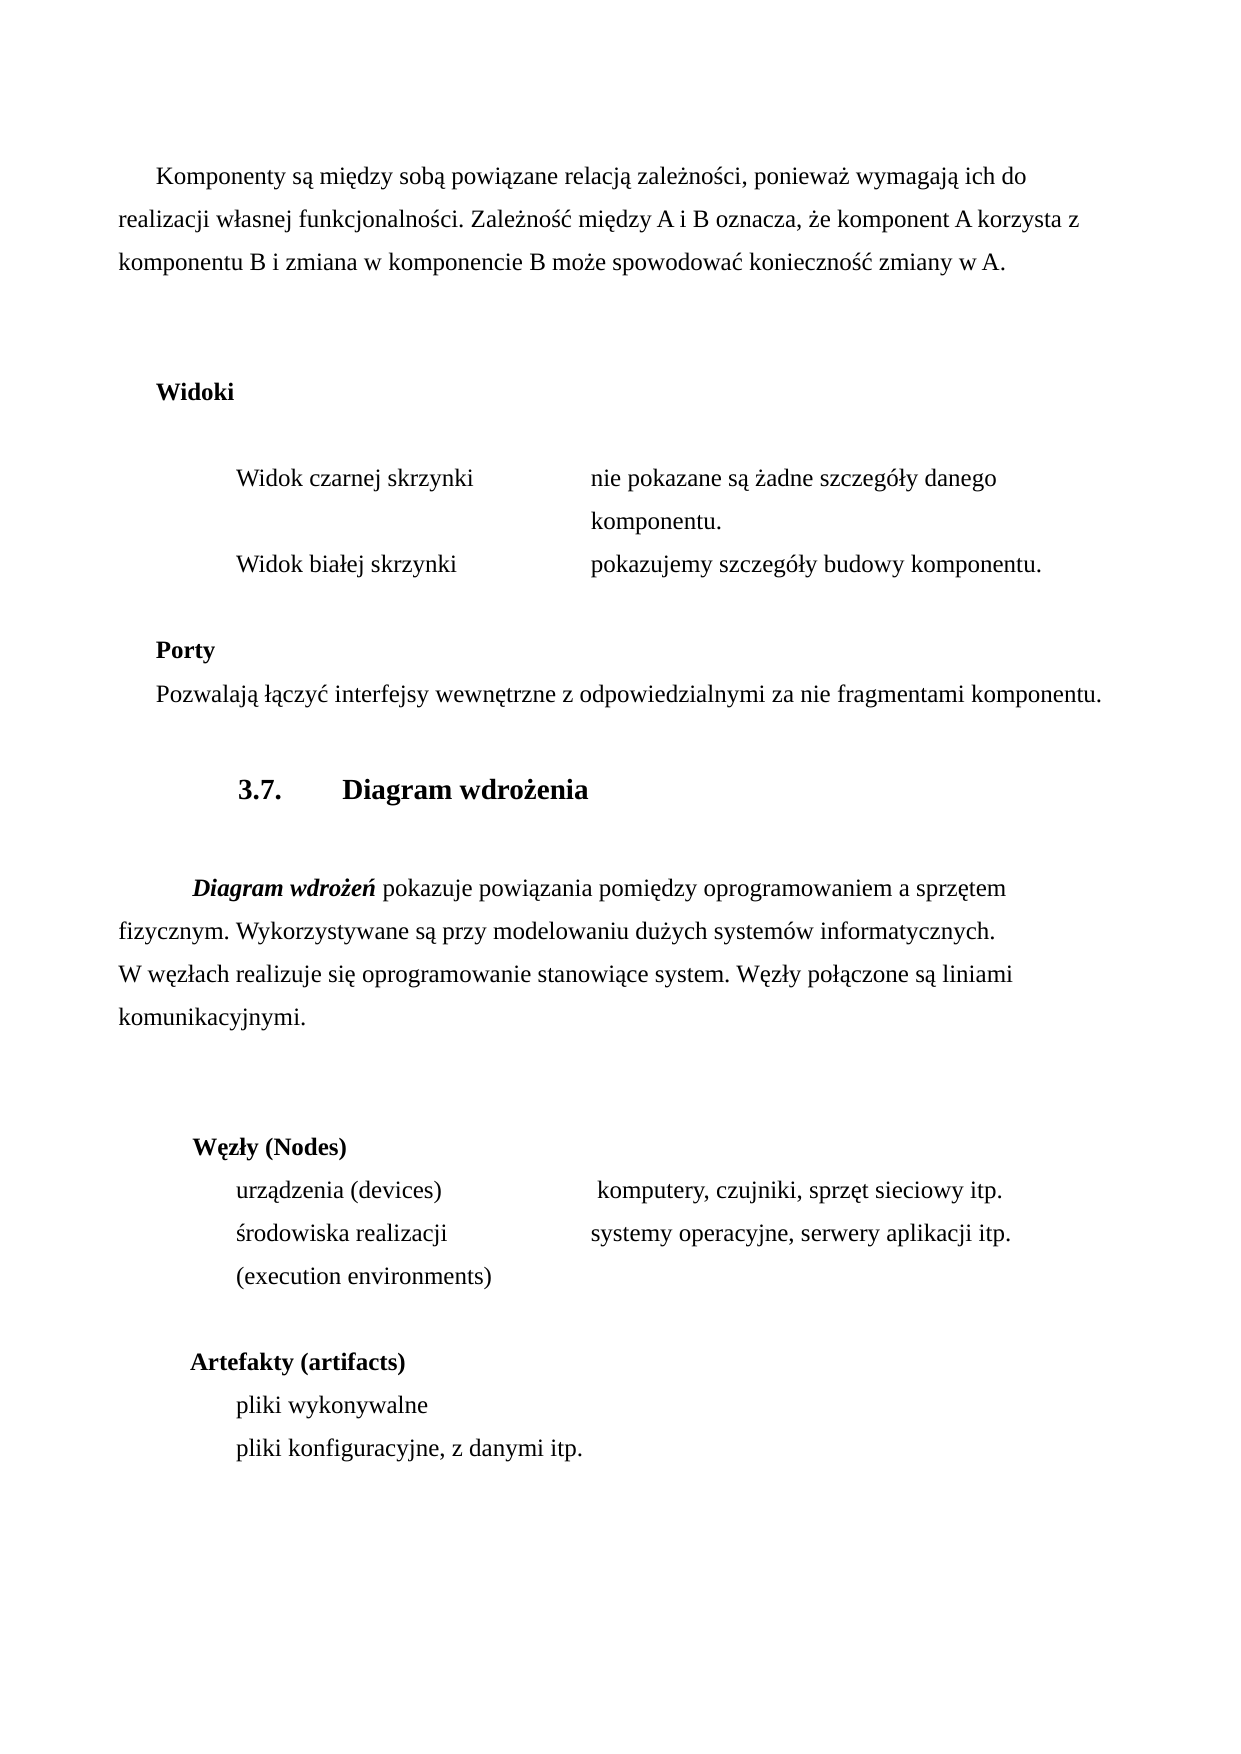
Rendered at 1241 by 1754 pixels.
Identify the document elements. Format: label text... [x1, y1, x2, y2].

text Komponenty są między sobą powiązane relacją zależności, ponieważ wymagają ich do realizacji własnej funkcjonalności. Zależność między A i B oznacza, że komponent A korzysta z komponentu B i zmiana w komponencie B może spowodować konieczność zmiany w A. [118, 161, 1122, 276]
text pliki wykonywalne [118, 1390, 1122, 1419]
text W węzłach realizuje się oprogramowanie stanowiące system. Węzły połączone są liniami komunikacyjnymi. [118, 959, 1122, 1031]
text Artefakty (artifacts) [118, 1347, 1122, 1376]
text Widoki [118, 377, 1122, 406]
text Diagram wdrożeń pokazuje powiązania pomiędzy oprogramowaniem a sprzętem fizycznym. Wykorzystywane są przy modelowaniu dużych systemów informatycznych. [118, 873, 1122, 945]
text Pozwalają łączyć interfejsy wewnętrzne z odpowiedzialnymi za nie fragmentami komponentu. [118, 679, 1122, 707]
text Widok białej skrzynki pokazujemy szczegóły budowy komponentu. [118, 549, 1122, 578]
text Węzły (Nodes) [118, 1132, 1122, 1160]
text pliki konfiguracyjne, z danymi itp. [118, 1433, 1122, 1462]
text urządzenia (devices) komputery, czujniki, sprzęt sieciowy itp. [118, 1175, 1122, 1203]
text Widok czarnej skrzynki nie pokazane są żadne szczegóły danego komponentu. [118, 463, 1122, 535]
text (execution environments) [118, 1261, 1122, 1290]
text środowiska realizacji systemy operacyjne, serwery aplikacji itp. [118, 1218, 1122, 1247]
text Porty [118, 636, 1122, 664]
list Diagram wdrożenia [231, 772, 1122, 856]
